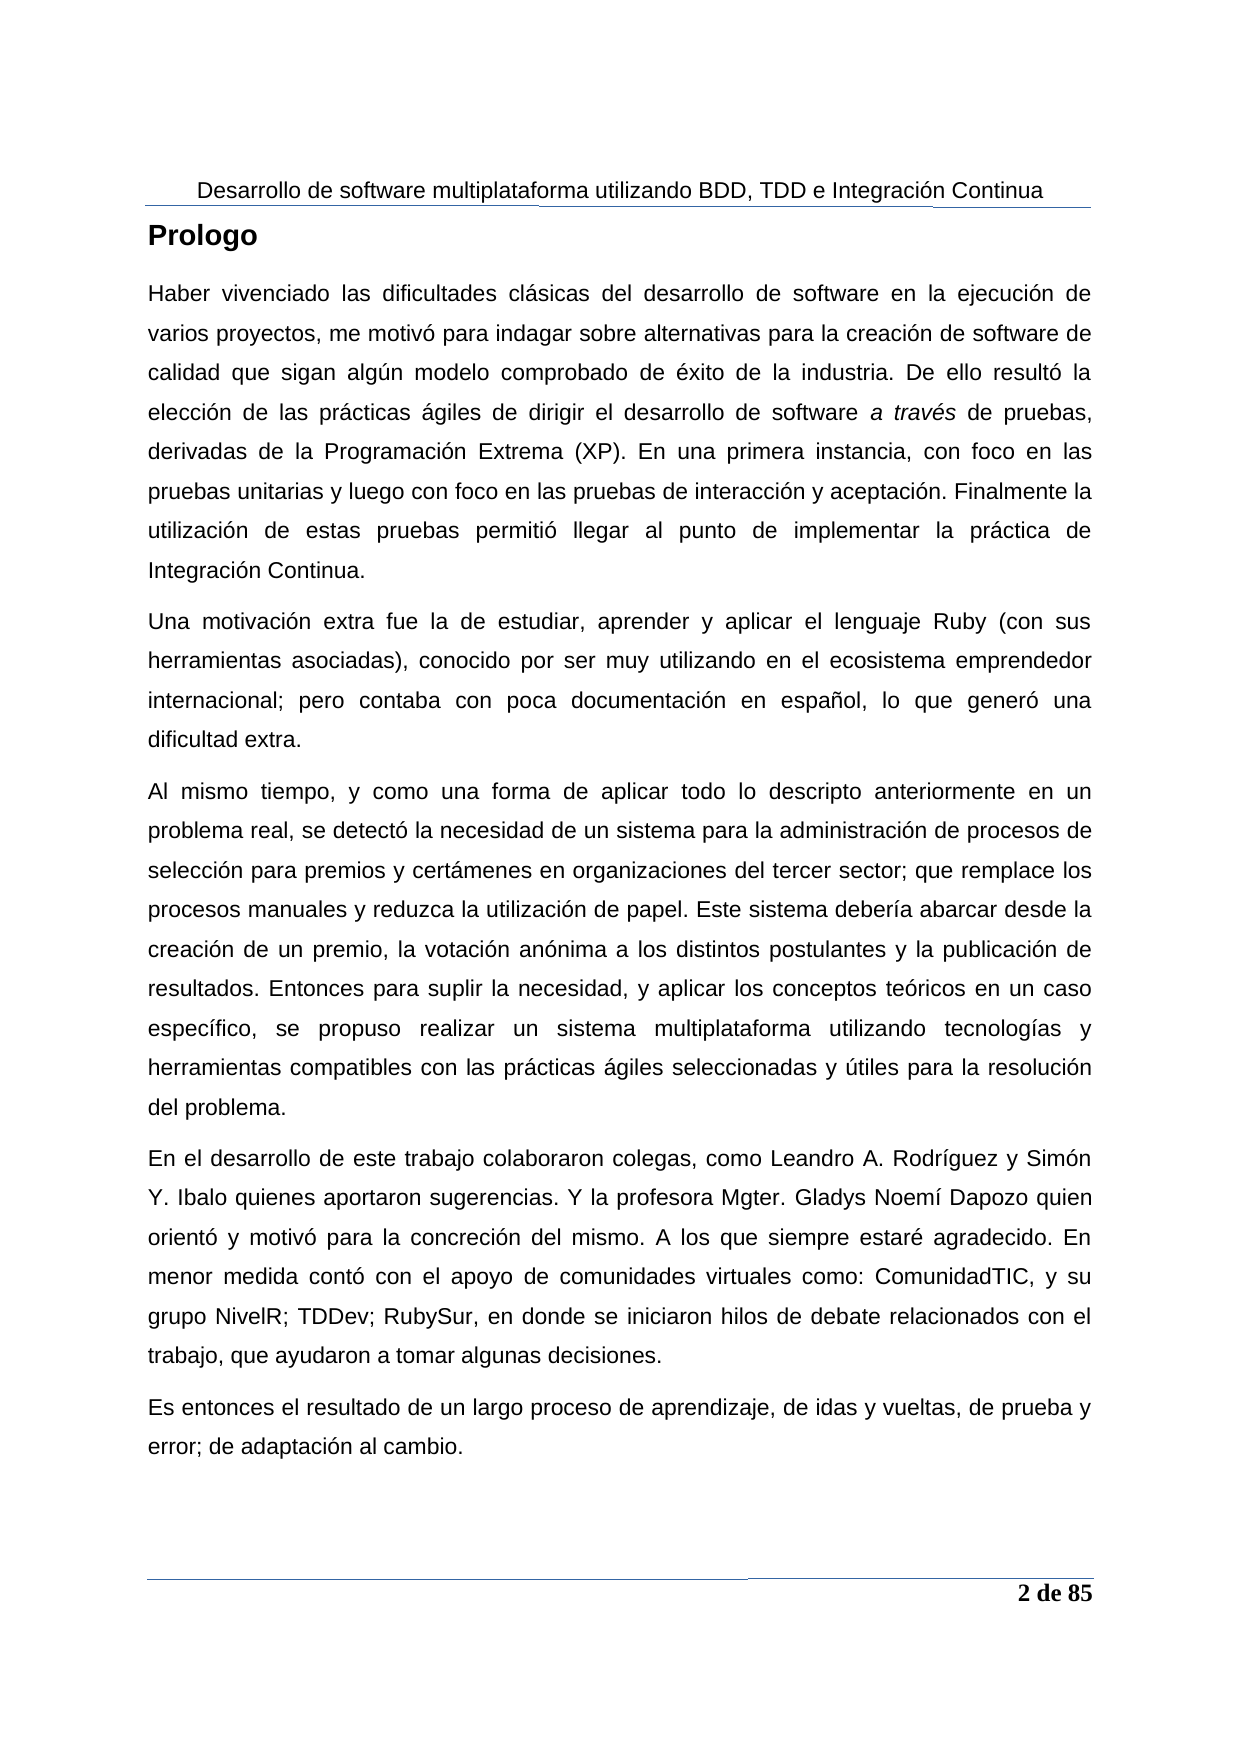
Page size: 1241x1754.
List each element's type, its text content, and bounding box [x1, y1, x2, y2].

text Al mismo tiempo, y como una forma de aplicar todo lo descripto anteriormente en un problema real, se detectó la necesidad de un sistema para la administración de procesos de selección para premios y certámenes en organizaciones del tercer sector; que remplace los procesos manuales y reduzca la utilización de papel. Este sistema debería abarcar desde la creación de un premio, la votación anónima a los distintos postulantes y la publicación de resultados. Entonces para suplir la necesidad, y aplicar los conceptos teóricos en un caso específico, se propuso realizar un sistema multiplataforma utilizando tecnologías y herramientas compatibles con las prácticas ágiles seleccionadas y útiles para la resolución del problema. [148, 778, 1093, 1120]
text Haber vivenciado las dificultades clásicas del desarrollo de software en la ejecución de varios proyectos, me motivó para indagar sobre alternativas para la creación de software de calidad que sigan algún modelo comprobado de éxito de la industria. De ello resultó la elección de las prácticas ágiles de dirigir el desarrollo de software a través de pruebas, derivadas de la Programación Extrema (XP). En una primera instancia, con foco en las pruebas unitarias y luego con foco en las pruebas de interacción y aceptación. Finalmente la utilización de estas pruebas permitió llegar al punto de implementar la práctica de Integración Continua. [148, 280, 1093, 583]
text Prologo [148, 218, 1093, 252]
text En el desarrollo de este trabajo colaboraron colegas, como Leandro A. Rodríguez y Simón Y. Ibalo quienes aportaron sugerencias. Y la profesora Mgter. Gladys Noemí Dapozo quien orientó y motivó para la concreción del mismo. A los que siempre estaré agradecido. En menor medida contó con el apoyo de comunidades virtuales como: ComunidadTIC, y su grupo NivelR; TDDev; RubySur, en donde se iniciaron hilos de debate relacionados con el trabajo, que ayudaron a tomar algunas decisiones. [148, 1145, 1093, 1368]
text Una motivación extra fue la de estudiar, aprender y aplicar el lenguaje Ruby (con sus herramientas asociadas), conocido por ser muy utilizando en el ecosistema emprendedor internacional; pero contaba con poca documentación en español, lo que generó una dificultad extra. [148, 608, 1093, 753]
text Es entonces el resultado de un largo proceso de aprendizaje, de idas y vueltas, de prueba y error; de adaptación al cambio. [148, 1393, 1093, 1459]
